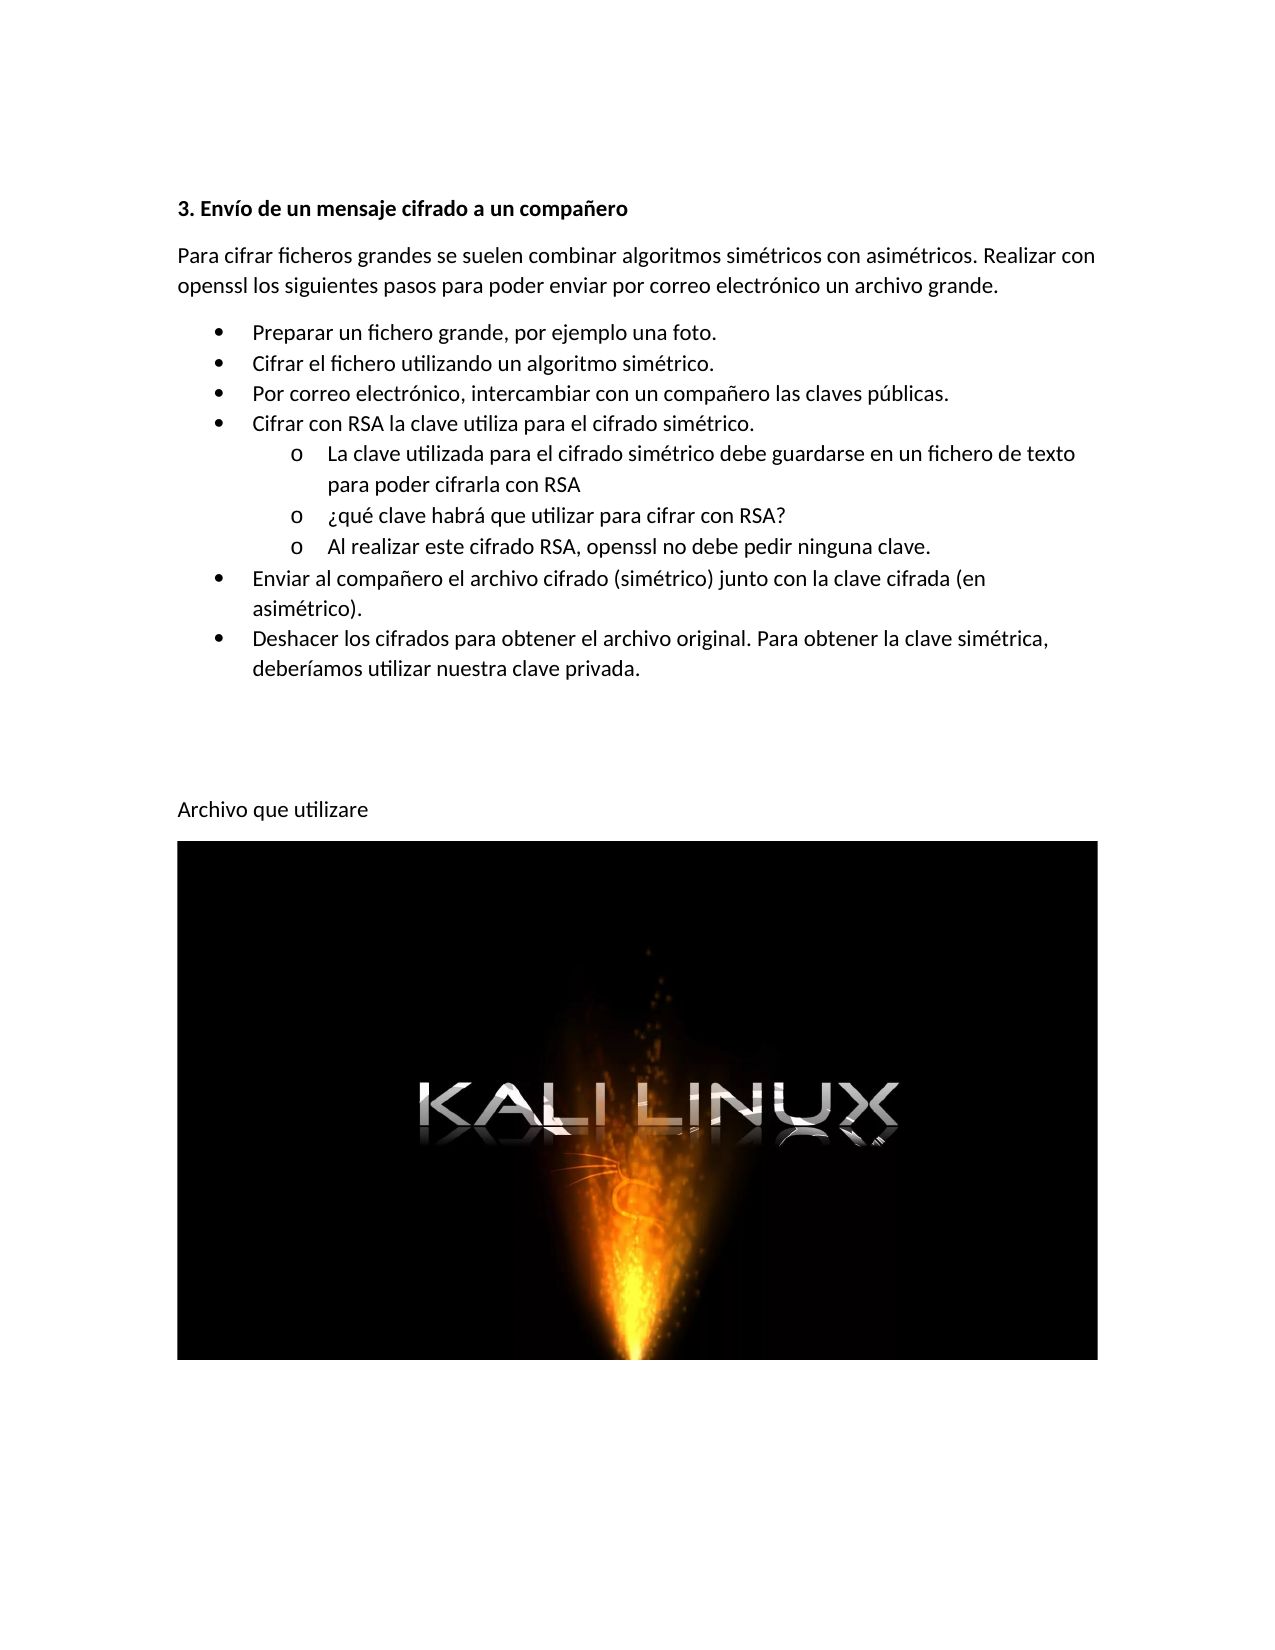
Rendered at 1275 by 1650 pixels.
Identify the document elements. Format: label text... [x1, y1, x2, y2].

list Al realizar este cifrado RSA, openssl no debe pedir ninguna clave. [290, 532, 1098, 561]
list La clave utilizada para el cifrado simétrico debe guardarse en un fichero de texto para poder cifrarla con RSA [290, 439, 1098, 499]
text Para cifrar ficheros grandes se suelen combinar algoritmos simétricos con asimétricos. Realizar con openssl los siguientes pasos para poder enviar por correo electrónico un archivo grande. [177, 241, 1098, 299]
picture [177, 841, 1098, 1360]
text Archivo que utilizare [177, 795, 1098, 823]
list Cifrar el fichero utilizando un algoritmo simétrico. [215, 349, 1098, 377]
list Deshacer los cifrados para obtener el archivo original. Para obtener la clave simétrica, deberíamos utilizar nuestra clave privada. [215, 624, 1098, 682]
list Preparar un fichero grande, por ejemplo una foto. [215, 318, 1098, 346]
list Por correo electrónico, intercambiar con un compañero las claves públicas. [215, 379, 1098, 407]
list ¿qué clave habrá que utilizar para cifrar con RSA? [290, 501, 1098, 530]
text 3. Envío de un mensaje cifrado a un compañero [177, 194, 1098, 222]
list Cifrar con RSA la clave utiliza para el cifrado simétrico. [215, 409, 1098, 437]
list Enviar al compañero el archivo cifrado (simétrico) junto con la clave cifrada (en asimétrico). [215, 564, 1098, 622]
